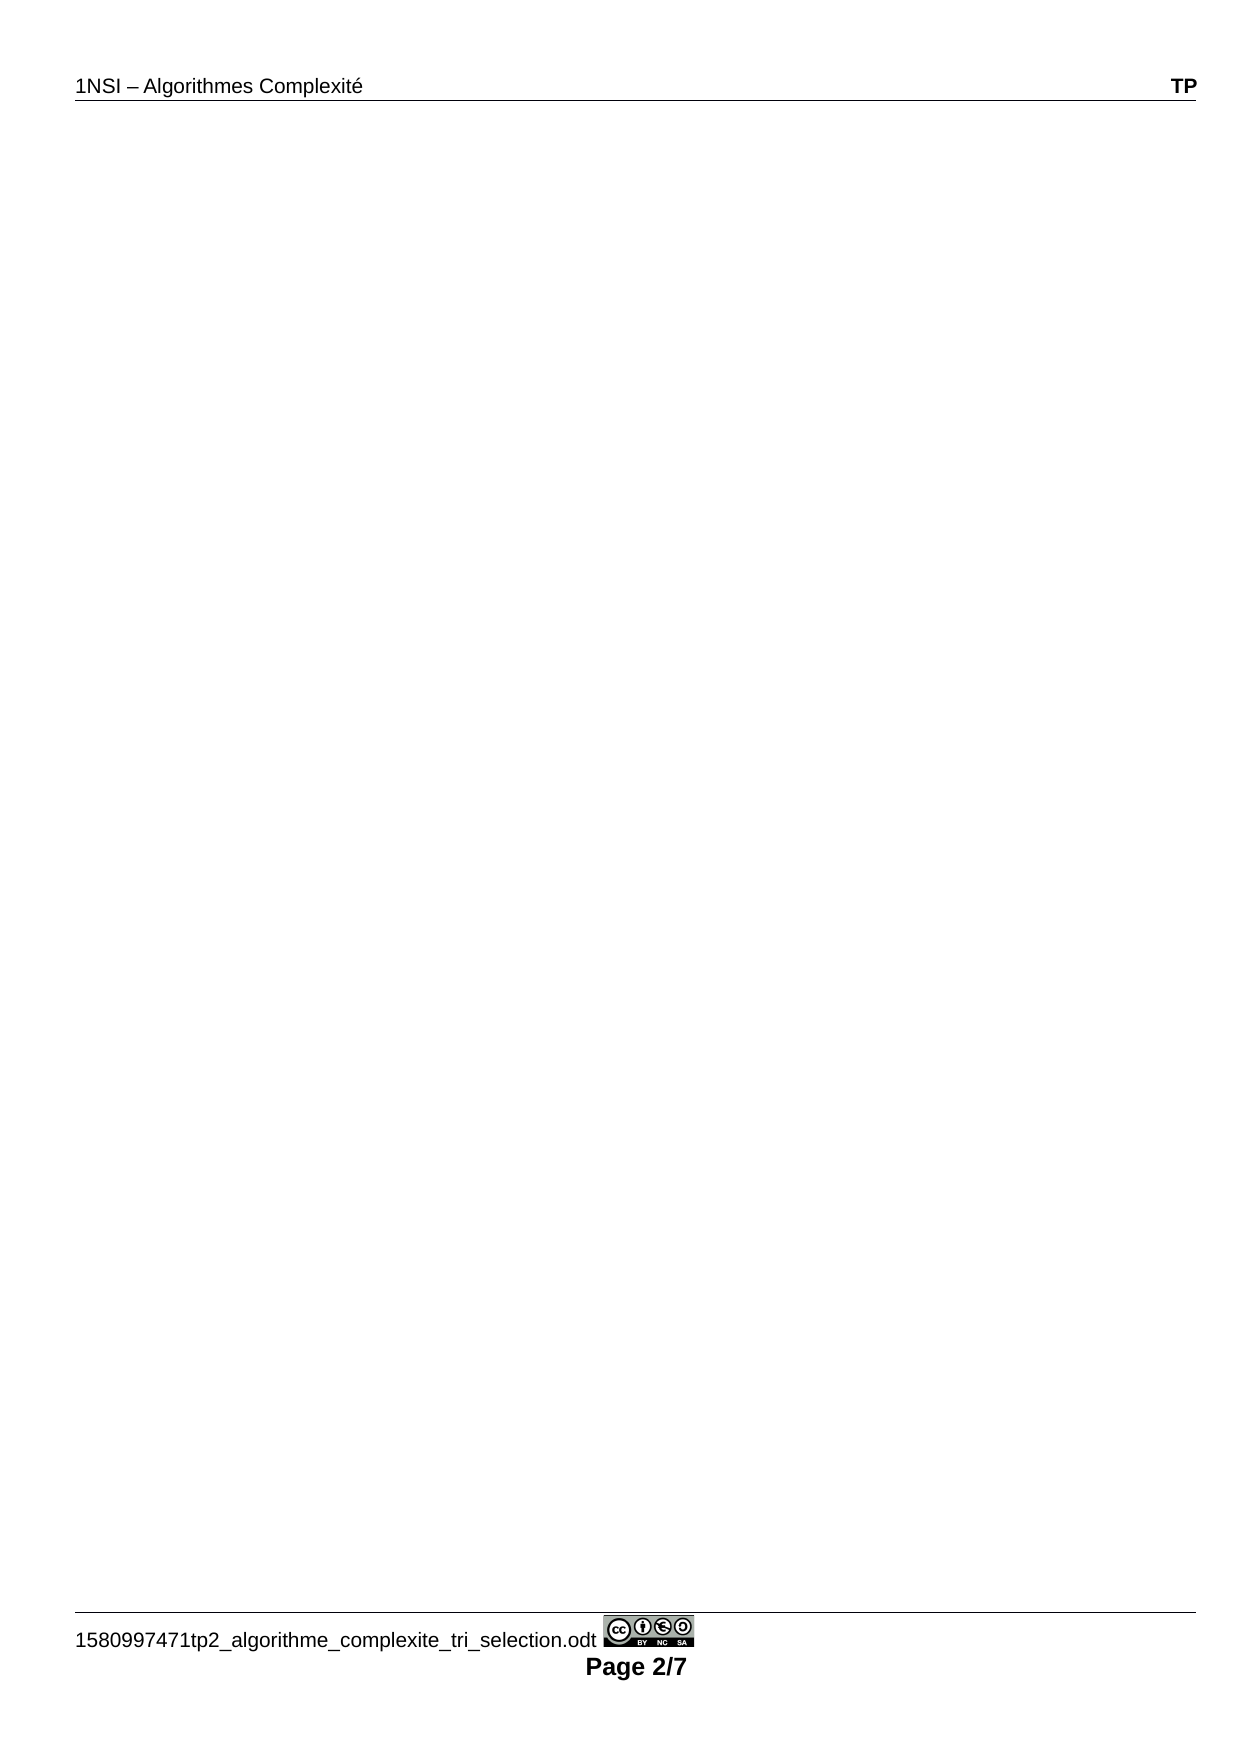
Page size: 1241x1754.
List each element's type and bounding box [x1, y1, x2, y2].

picture [603, 1615, 695, 1647]
